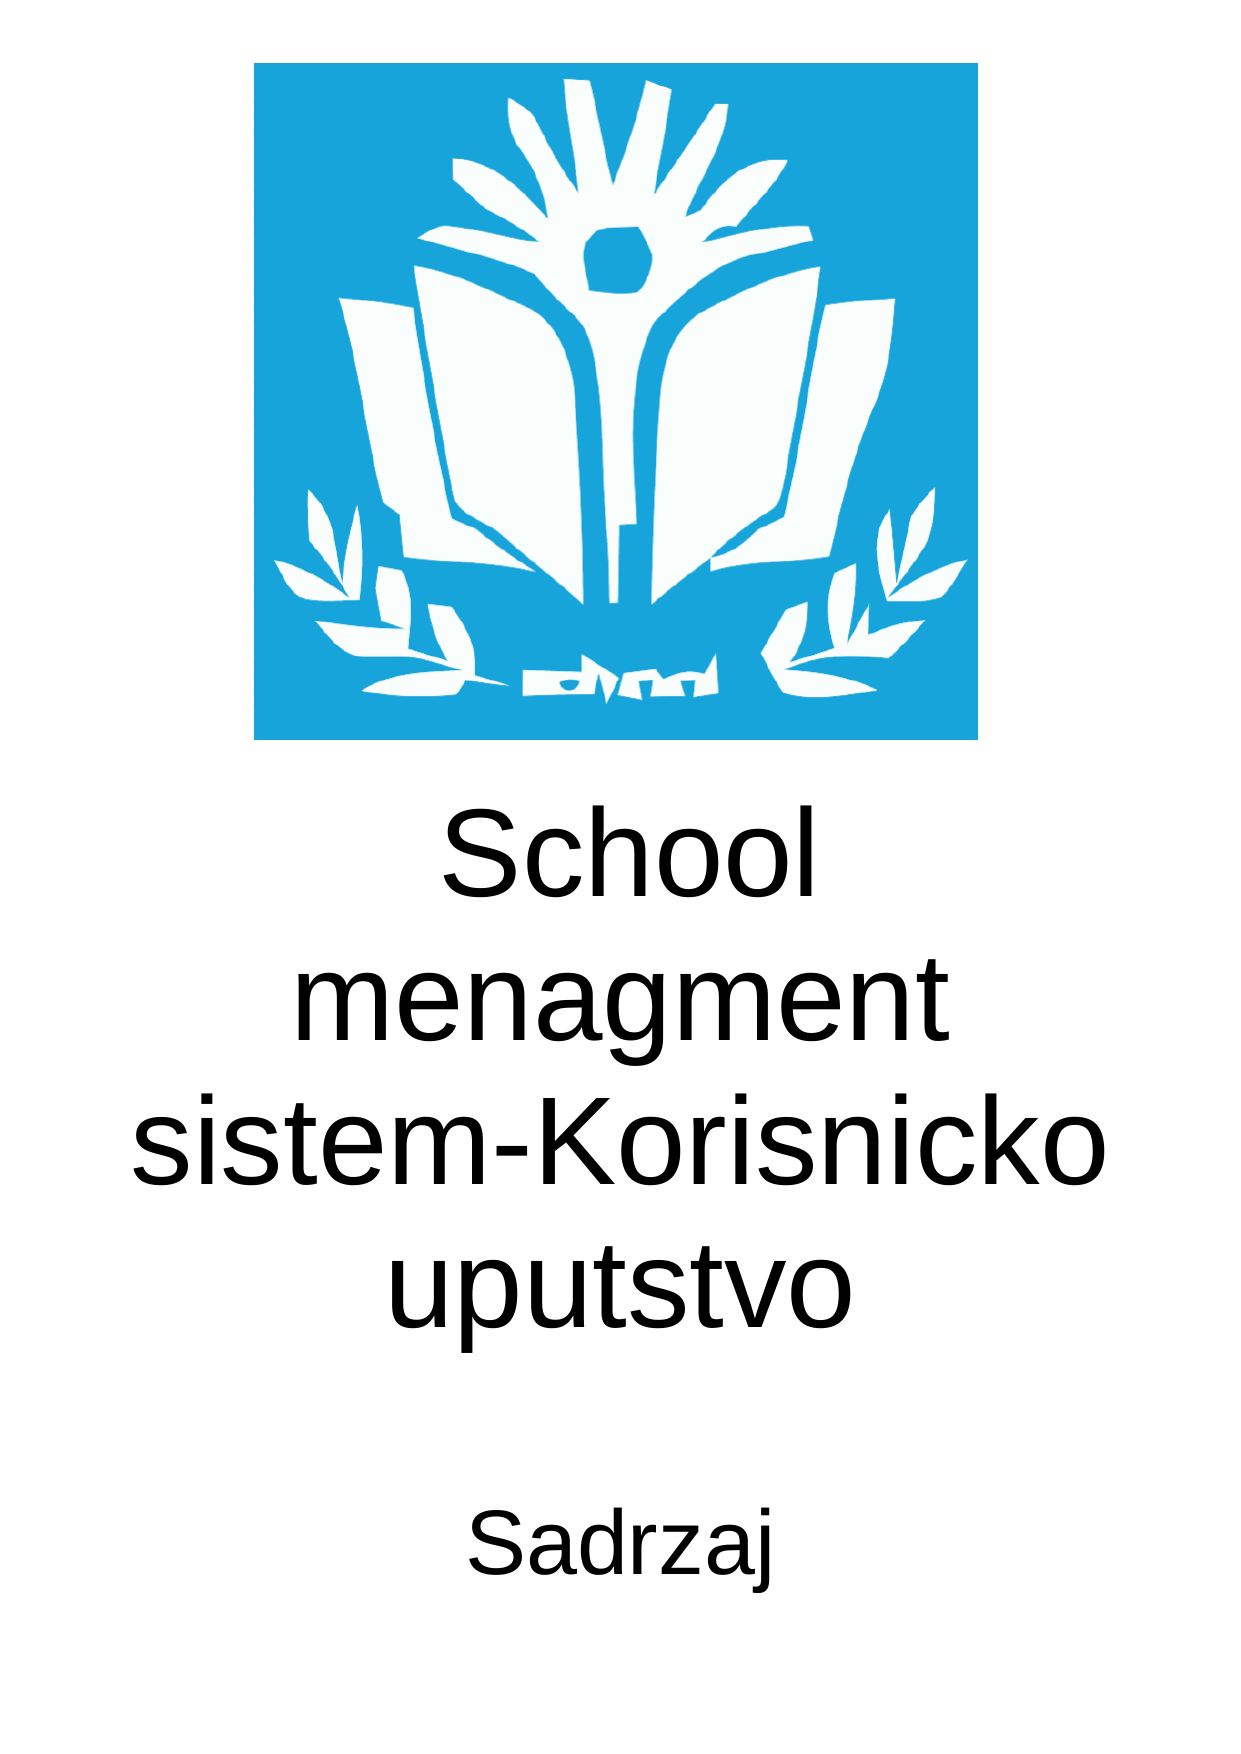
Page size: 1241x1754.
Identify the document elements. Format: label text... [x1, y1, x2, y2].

picture [253, 63, 978, 740]
text Sadrzaj [118, 1488, 1122, 1594]
text School menagment sistem-Korisnicko uputstvo [118, 779, 1122, 1354]
